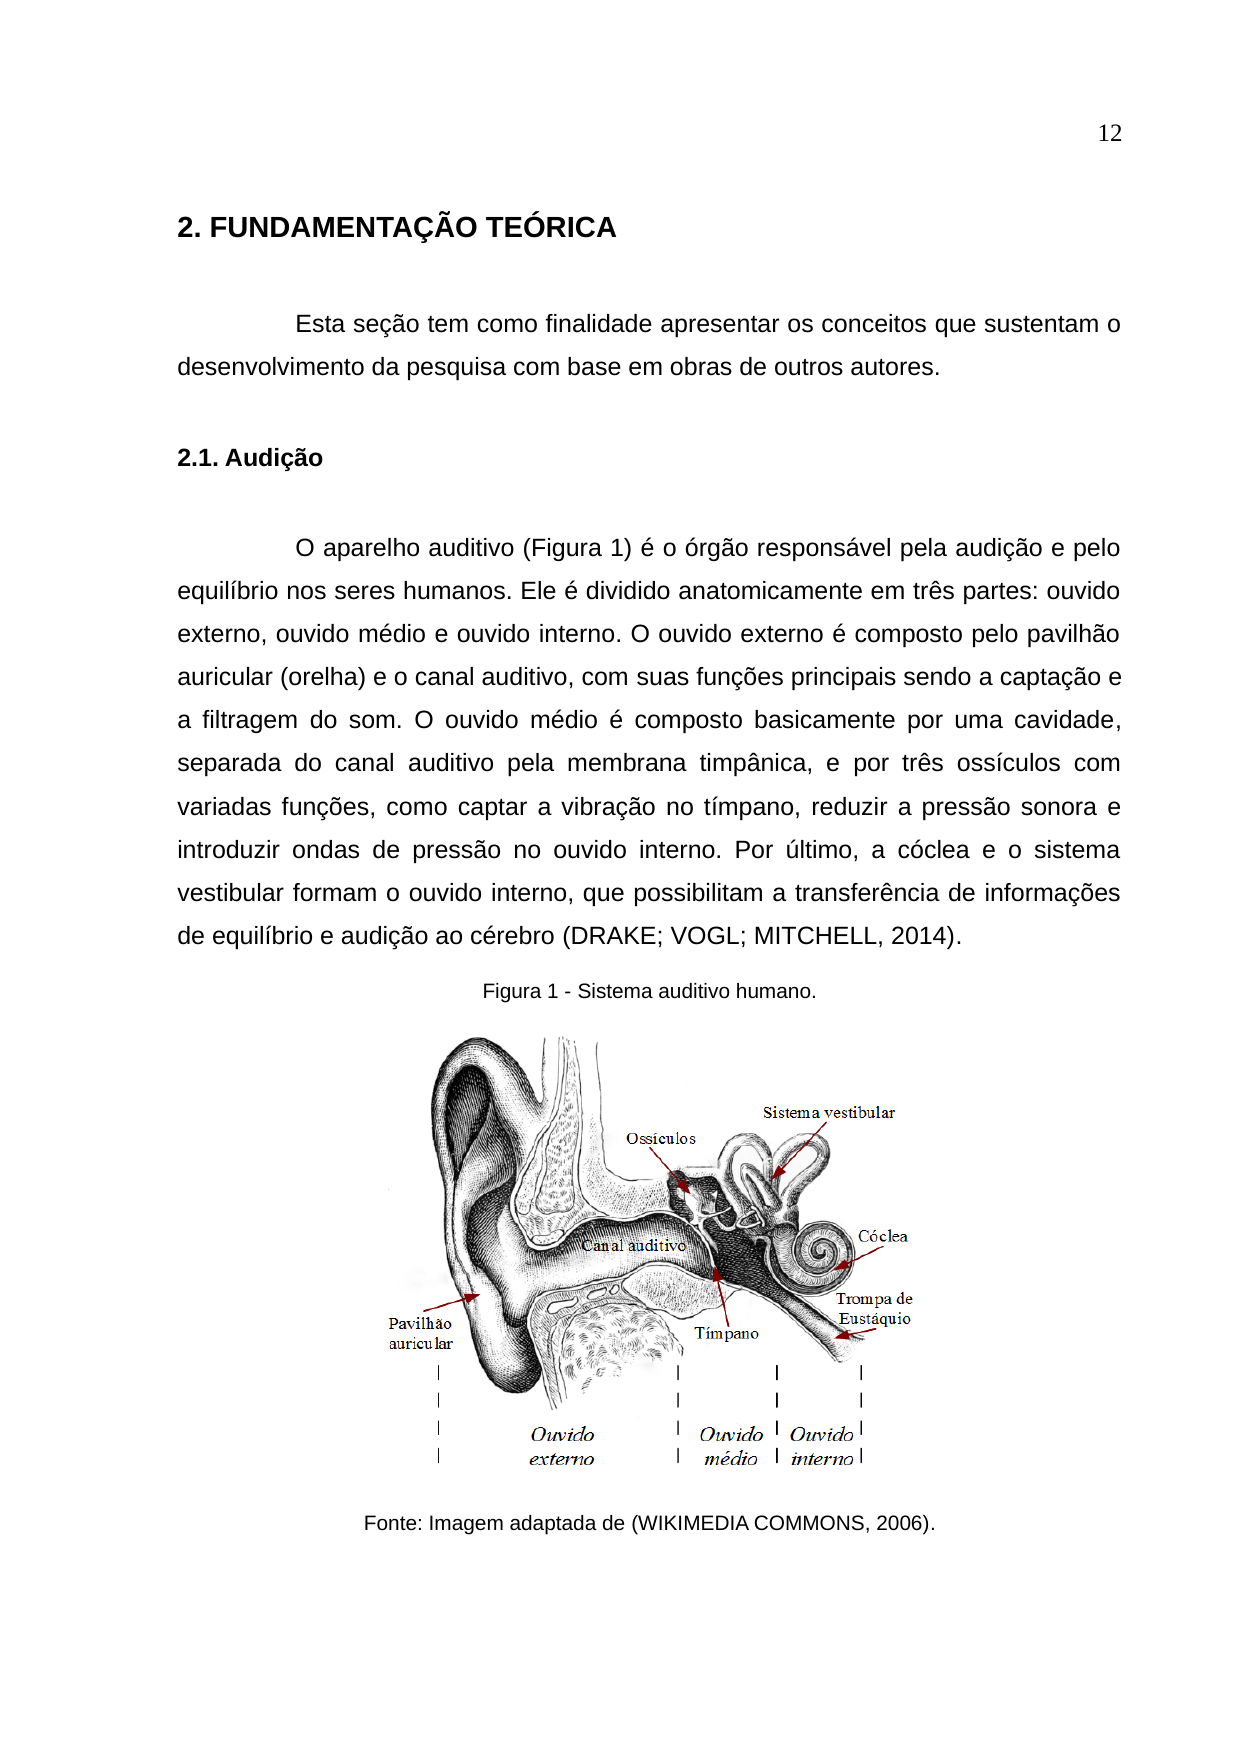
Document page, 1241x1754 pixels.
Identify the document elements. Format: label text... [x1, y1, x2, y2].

text O aparelho auditivo (Figura 1) é o órgão responsável pela audição e pelo equilíbrio nos seres humanos. Ele é dividido anatomicamente em três partes: ouvido externo, ouvido médio e ouvido interno. O ouvido externo é composto pelo pavilhão auricular (orelha) e o canal auditivo, com suas funções principais sendo a captação e a filtragem do som. O ouvido médio é composto basicamente por uma cavidade, separada do canal auditivo pela membrana timpânica, e por três ossículos com variadas funções, como captar a vibração no tímpano, reduzir a pressão sonora e introduzir ondas de pressão no ouvido interno. Por último, a cóclea e o sistema vestibular formam o ouvido interno, que possibilitam a transferência de informações de equilíbrio e audição ao cérebro (DRAKE; VOGL; MITCHELL, 2014). [177, 533, 1122, 950]
text Esta seção tem como finalidade apresentar os conceitos que sustentam o desenvolvimento da pesquisa com base em obras de outros autores. [177, 309, 1122, 381]
table_cell Fonte: Imagem adaptada de (WIKIMEDIA COMMONS, 2006). [177, 1499, 1122, 1594]
subtitle 2.1. Audição [177, 443, 1122, 472]
table_cell [177, 1003, 1122, 1499]
subtitle 2. FUNDAMENTAÇÃO TEÓRICA [177, 210, 1122, 243]
table_header Sistema auditivo humano. [177, 979, 1122, 1003]
picture [383, 1031, 916, 1471]
